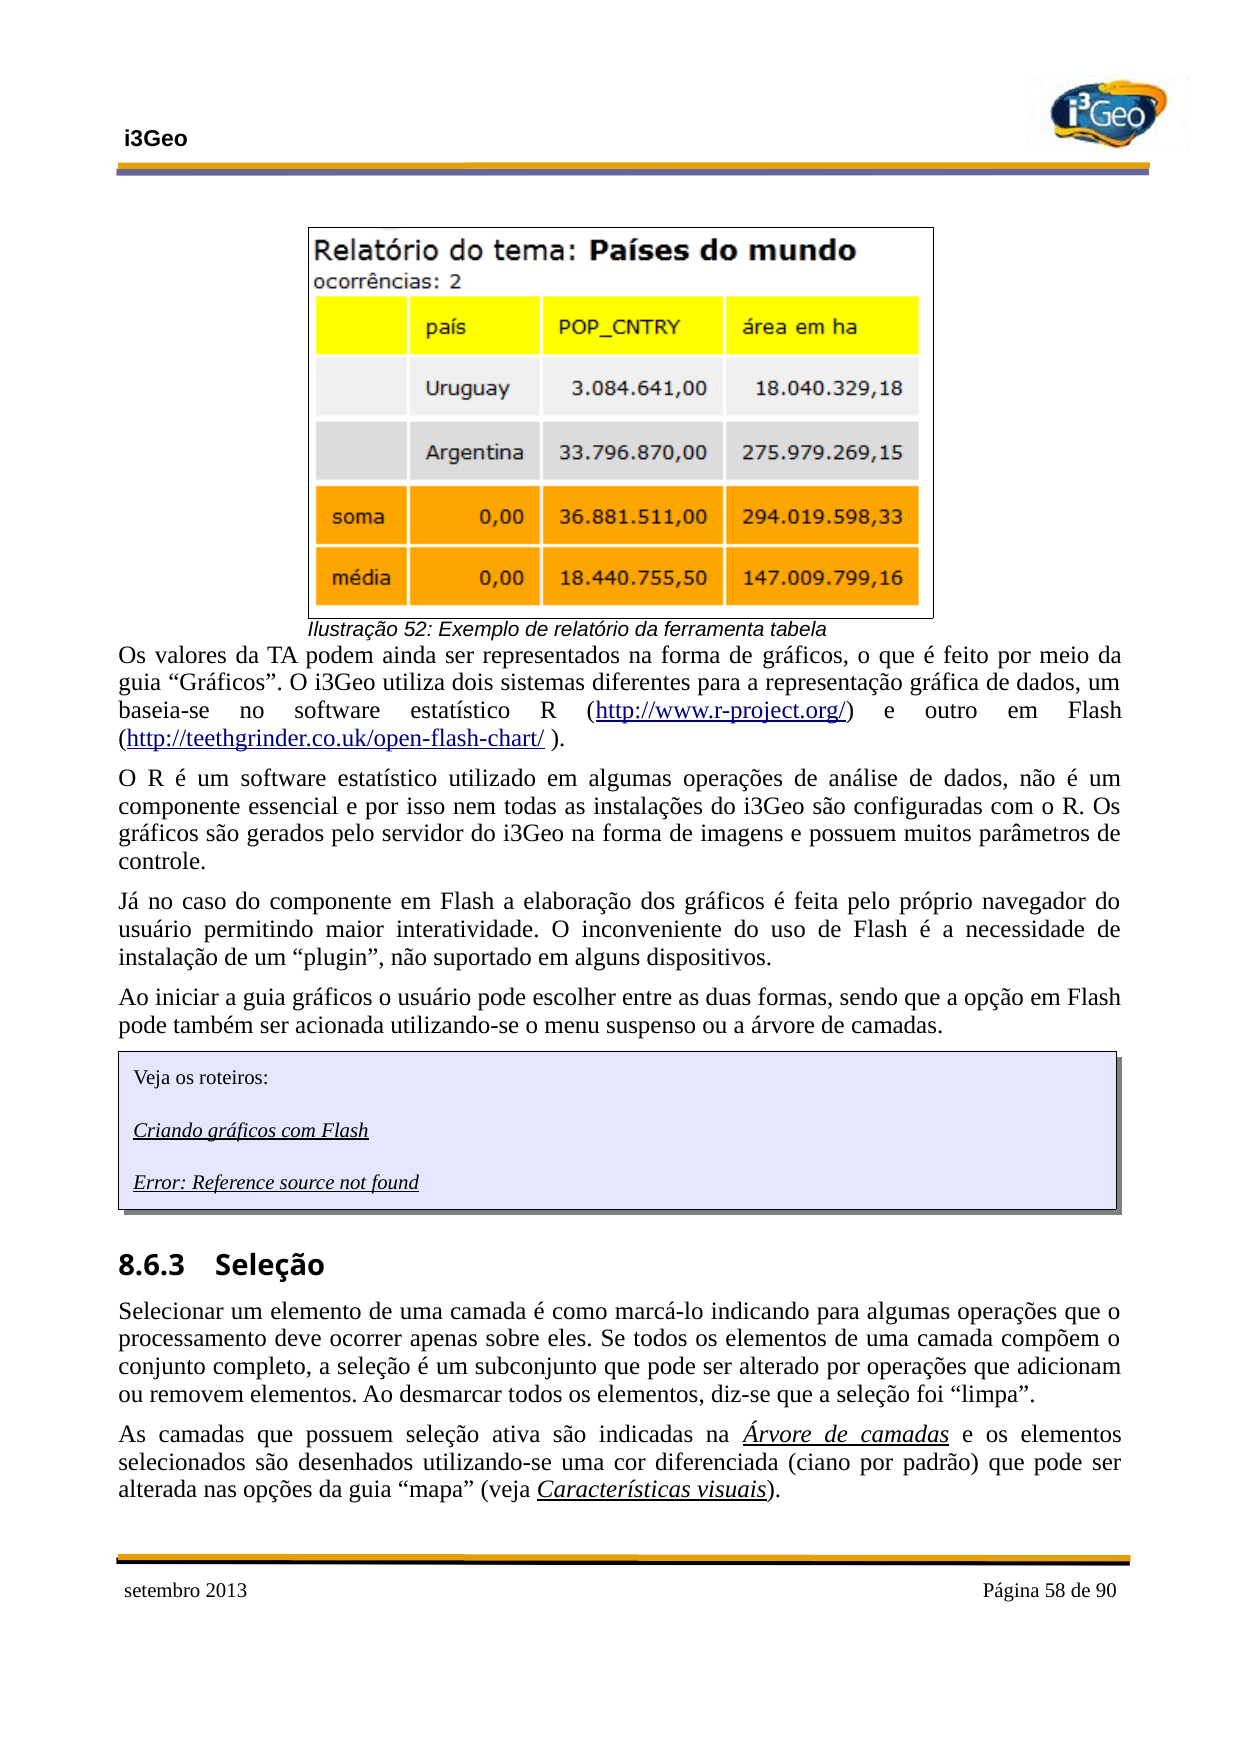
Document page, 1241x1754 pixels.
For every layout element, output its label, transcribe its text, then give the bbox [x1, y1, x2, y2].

picture [309, 228, 933, 618]
text Ao iniciar a guia gráficos o usuário pode escolher entre as duas formas, sendo que a opção em Flash pode também ser acionada utilizando-se o menu suspenso ou a árvore de camadas. [118, 983, 1122, 1038]
text Veja os roteiros: [119, 1052, 1116, 1089]
picture [1025, 74, 1191, 151]
text Criando gráficos com Flash [119, 1104, 1116, 1142]
text Erro: Origem da referência não encontrada [119, 1156, 1116, 1209]
text As camadas que possuem seleção ativa são indicadas na Árvore de camadas e os elementos selecionados são desenhados utilizando-se uma cor diferenciada (ciano por padrão) que pode ser alterada nas opções da guia “mapa” (veja Características visuais). [118, 1420, 1122, 1503]
text Já no caso do componente em Flash a elaboração dos gráficos é feita pelo próprio navegador do usuário permitindo maior interatividade. O inconveniente do uso de Flash é a necessidade de instalação de um “plugin”, não suportado em alguns dispositivos. [118, 887, 1122, 971]
text Os valores da TA podem ainda ser representados na forma de gráficos, o que é feito por meio da guia “Gráficos”. O i3Geo utiliza dois sistemas diferentes para a representação gráfica de dados, um baseia-se no software estatístico R (http://www.r-project.org/) e outro em Flash (http://teethgrinder.co.uk/open-flash-chart/ ). [118, 214, 1122, 752]
text O R é um software estatístico utilizado em algumas operações de análise de dados, não é um componente essencial e por isso nem todas as instalações do i3Geo são configuradas com o R. Os gráficos são gerados pelo servidor do i3Geo na forma de imagens e possuem muitos parâmetros de controle. [118, 764, 1122, 875]
text Selecionar um elemento de uma camada é como marcá-lo indicando para algumas operações que o processamento deve ocorrer apenas sobre eles. Se todos os elementos de uma camada compõem o conjunto completo, a seleção é um subconjunto que pode ser alterado por operações que adicionam ou removem elementos. Ao desmarcar todos os elementos, diz-se que a seleção foi “limpa”. [118, 1297, 1122, 1408]
subtitle Seleção [118, 1244, 1122, 1284]
text Ilustração 52: Exemplo de relatório da ferramenta tabela [307, 618, 932, 641]
